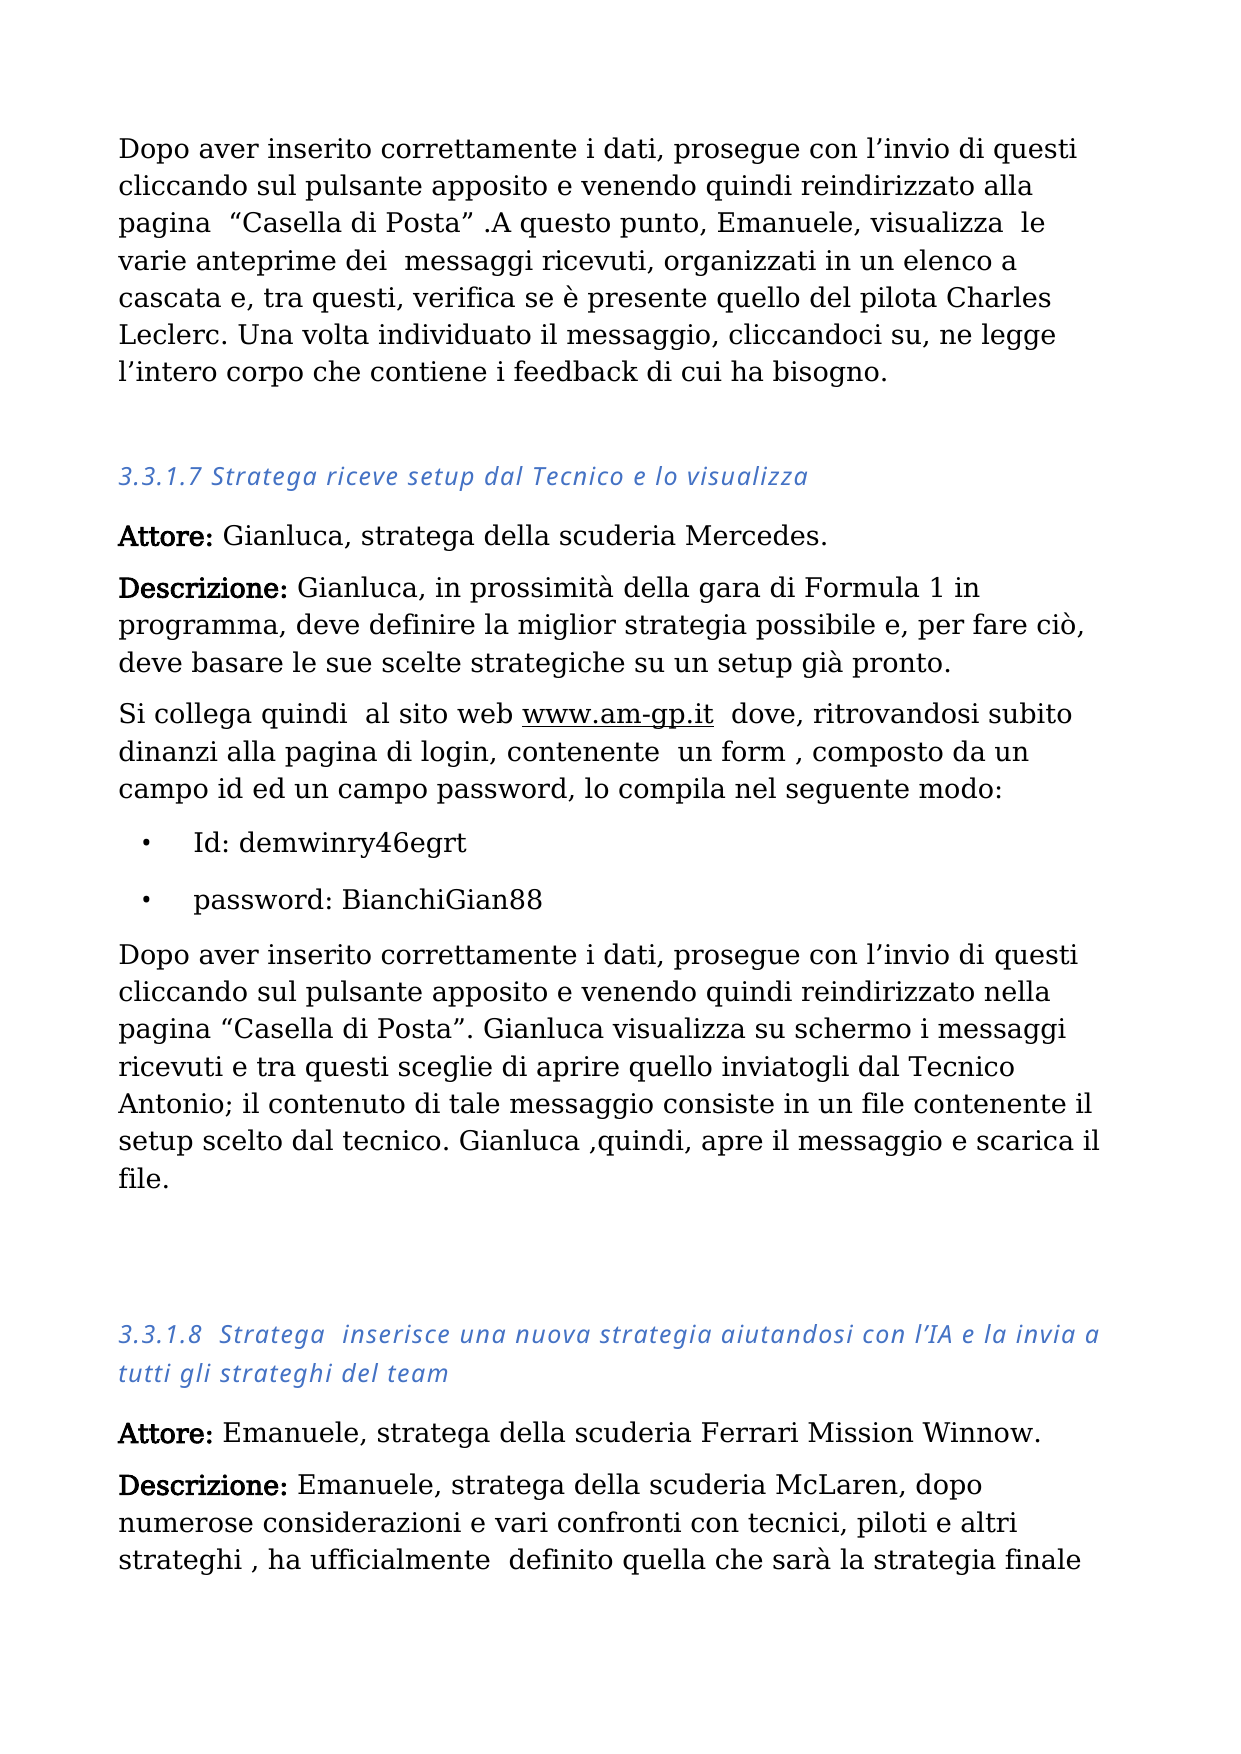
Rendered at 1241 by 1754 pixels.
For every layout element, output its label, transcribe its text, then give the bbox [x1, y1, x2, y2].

text Si collega quindi al sito web www.am-gp.it dove, ritrovandosi subito dinanzi alla pagina di login, contenente un form , composto da un campo id ed un campo password, lo compila nel seguente modo: [118, 697, 1122, 804]
list Id: demwinry46egrt [141, 823, 1122, 860]
text Attore: Emanuele, stratega della scuderia Ferrari Mission Winnow. [118, 1416, 1122, 1448]
text Descrizione: Emanuele, stratega della scuderia McLaren, dopo numerose considerazioni e vari confronti con tecnici, piloti e altri strateghi , ha ufficialmente definito quella che sarà la strategia finale [118, 1468, 1122, 1575]
subtitle 3.3.1.8 Stratega inserisce una nuova strategia aiutandosi con l’IA e la invia a tutti gli strateghi del team [118, 1317, 1122, 1390]
list password: BianchiGian88 [141, 881, 1122, 917]
subtitle 3.3.1.7 Stratega riceve setup dal Tecnico e lo visualizza [118, 459, 1122, 493]
text Attore: Gianluca, stratega della scuderia Mercedes. [118, 519, 1122, 551]
text Descrizione: Gianluca, in prossimità della gara di Formula 1 in programma, deve definire la miglior strategia possibile e, per fare ciò, deve basare le sue scelte strategiche su un setup già pronto. [118, 571, 1122, 678]
text Dopo aver inserito correttamente i dati, prosegue con l’invio di questi cliccando sul pulsante apposito e venendo quindi reindirizzato alla pagina “Casella di Posta” .A questo punto, Emanuele, visualizza le varie anteprime dei messaggi ricevuti, organizzati in un elenco a cascata e, tra questi, verifica se è presente quello del pilota Charles Leclerc. Una volta individuato il messaggio, cliccandoci su, ne legge l’intero corpo che contiene i feedback di cui ha bisogno. [118, 131, 1122, 387]
text Dopo aver inserito correttamente i dati, prosegue con l’invio di questi cliccando sul pulsante apposito e venendo quindi reindirizzato nella pagina “Casella di Posta”. Gianluca visualizza su schermo i messaggi ricevuti e tra questi sceglie di aprire quello inviatogli dal Tecnico Antonio; il contenuto di tale messaggio consiste in un file contenente il setup scelto dal tecnico. Gianluca ,quindi, apre il messaggio e scarica il file. [118, 937, 1122, 1194]
